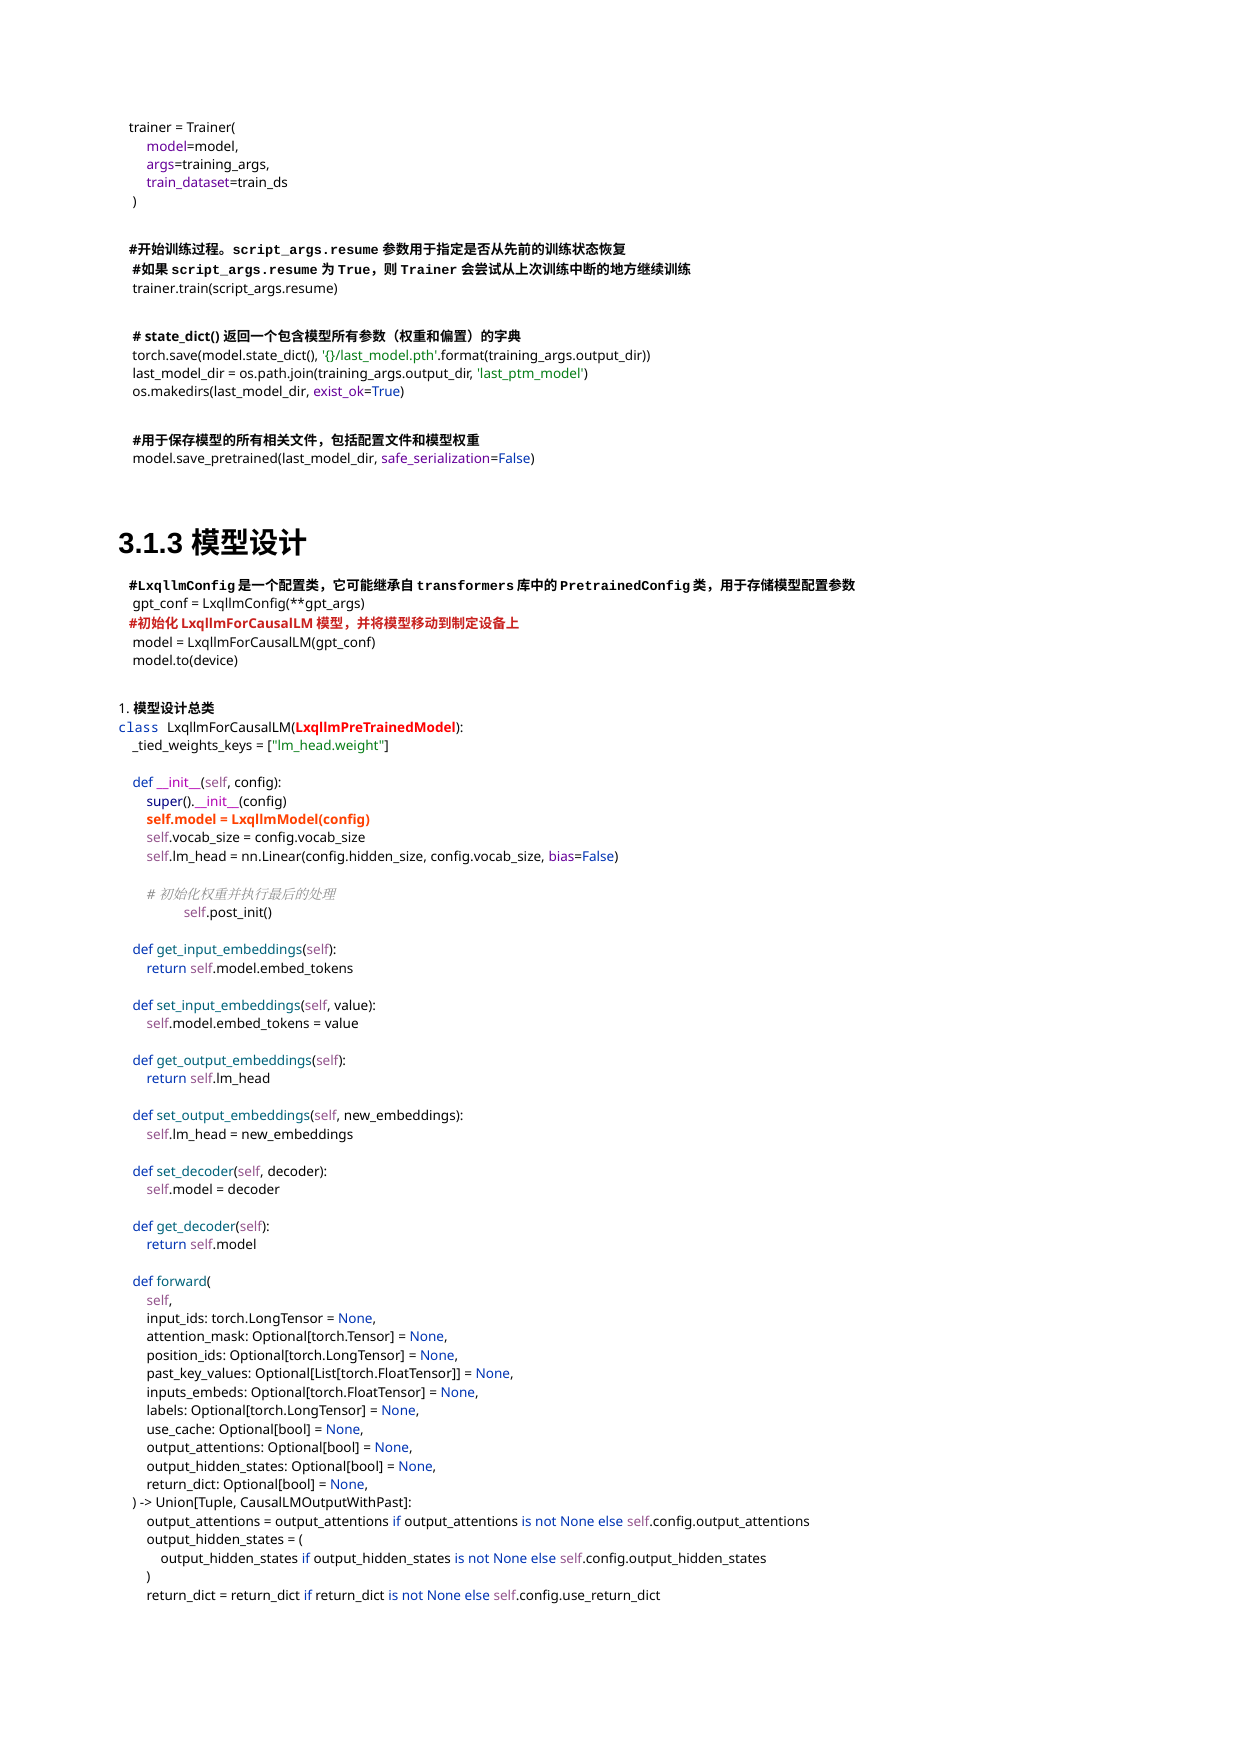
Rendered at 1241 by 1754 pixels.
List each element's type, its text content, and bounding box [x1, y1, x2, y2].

picture [269, 1055, 275, 1065]
picture [286, 1003, 292, 1013]
picture [242, 1000, 249, 1008]
picture [244, 944, 248, 954]
text #LxqllmConfig是一个配置类，它可能继承自transformers库中的PretrainedConfig类，用于存储模型配置参数 gpt_conf = LxqllmConfig(**gpt_args) [118, 574, 1122, 613]
picture [266, 1000, 272, 1010]
text 1. 模型设计总类 [118, 698, 1122, 718]
picture [204, 1113, 208, 1123]
picture [232, 1003, 238, 1010]
picture [288, 947, 294, 957]
picture [182, 1166, 188, 1176]
picture [165, 1058, 171, 1065]
subtitle 3.1.3 模型设计 [118, 520, 1122, 562]
text # state_dict() 返回一个包含模型所有参数（权重和偏置）的字典 torch.save(model.state_dict(), '{}/last_model.pth'.format(training_args.output_dir)) last_model_dir = os.path.join(training_args.output_dir, 'last_ptm_model') os.makedirs(last_model_dir, exist_ok=True) [118, 326, 1122, 401]
text #开始训练过程。script_args.resume 参数用于指定是否从先前的训练状态恢复 [118, 239, 1122, 259]
picture [184, 1221, 190, 1231]
text class LxqllmForCausalLM(LxqllmPreTrainedModel): _tied_weights_keys = ["lm_head.weight"] def __init__(self, config): super().__init__(config) self.model = LxqllmModel(config) self.vocab_size = config.vocab_size self.lm_head = nn.Linear(config.hidden_size, config.vocab_size, bias=False) # 初始化权重并执行最后的处理 self.post_init() def get_input_embeddings(self): return self.model.embed_tokens def set_input_embeddings(self, value): self.model.embed_tokens = value def get_output_embeddings(self): return self.lm_head def set_output_embeddings(self, new_embeddings): self.lm_head = new_embeddings def set_decoder(self, decoder): self.model = decoder def get_decoder(self): return self.model def forward( self, input_ids: torch.LongTensor = None, attention_mask: Optional[torch.Tensor] = None, position_ids: Optional[torch.LongTensor] = None, past_key_values: Optional[List[torch.FloatTensor]] = None, inputs_embeds: Optional[torch.FloatTensor] = None, labels: Optional[torch.LongTensor] = None, use_cache: Optional[bool] = None, output_attentions: Optional[bool] = None, output_hidden_states: Optional[bool] = None, return_dict: Optional[bool] = None, ) -> Union[Tuple, CausalLMOutputWithPast]: output_attentions = output_attentions if output_attentions is not None else self.config.output_attentions output_hidden_states = ( output_hidden_states if output_hidden_states is not None else self.config.output_hidden_states ) return_dict = return_dict if return_dict is not None else self.config.use_return_dict [118, 718, 1122, 1622]
text #用于保存模型的所有相关文件，包括配置文件和模型权重 model.save_pretrained(last_model_dir, safe_serialization=False) [118, 429, 1122, 468]
picture [199, 1276, 205, 1286]
text #初始化LxqllmForCausalLM模型，并将模型移动到制定设备上 model = LxqllmForCausalLM(gpt_conf) model.to(device) [118, 613, 1122, 669]
picture [172, 1223, 177, 1231]
picture [210, 1002, 215, 1010]
picture [198, 1112, 203, 1120]
picture [182, 1113, 188, 1120]
text trainer = Trainer( model=model, args=training_args, train_dataset=train_ds ) [118, 118, 1122, 239]
picture [234, 947, 240, 954]
picture [157, 947, 163, 957]
text #如果 script_args.resume 为 True，则 Trainer 会尝试从上次训练中断的地方继续训练 trainer.train(script_args.resume) [118, 259, 1122, 297]
picture [278, 1003, 284, 1010]
picture [165, 947, 171, 954]
picture [172, 1057, 177, 1065]
picture [192, 1224, 198, 1231]
picture [157, 1058, 163, 1068]
picture [221, 1003, 227, 1010]
picture [190, 1169, 196, 1176]
picture [212, 946, 217, 954]
picture [165, 1224, 171, 1231]
picture [223, 947, 229, 954]
picture [157, 1224, 163, 1234]
picture [196, 947, 203, 954]
picture [172, 946, 177, 954]
picture [184, 1058, 190, 1065]
